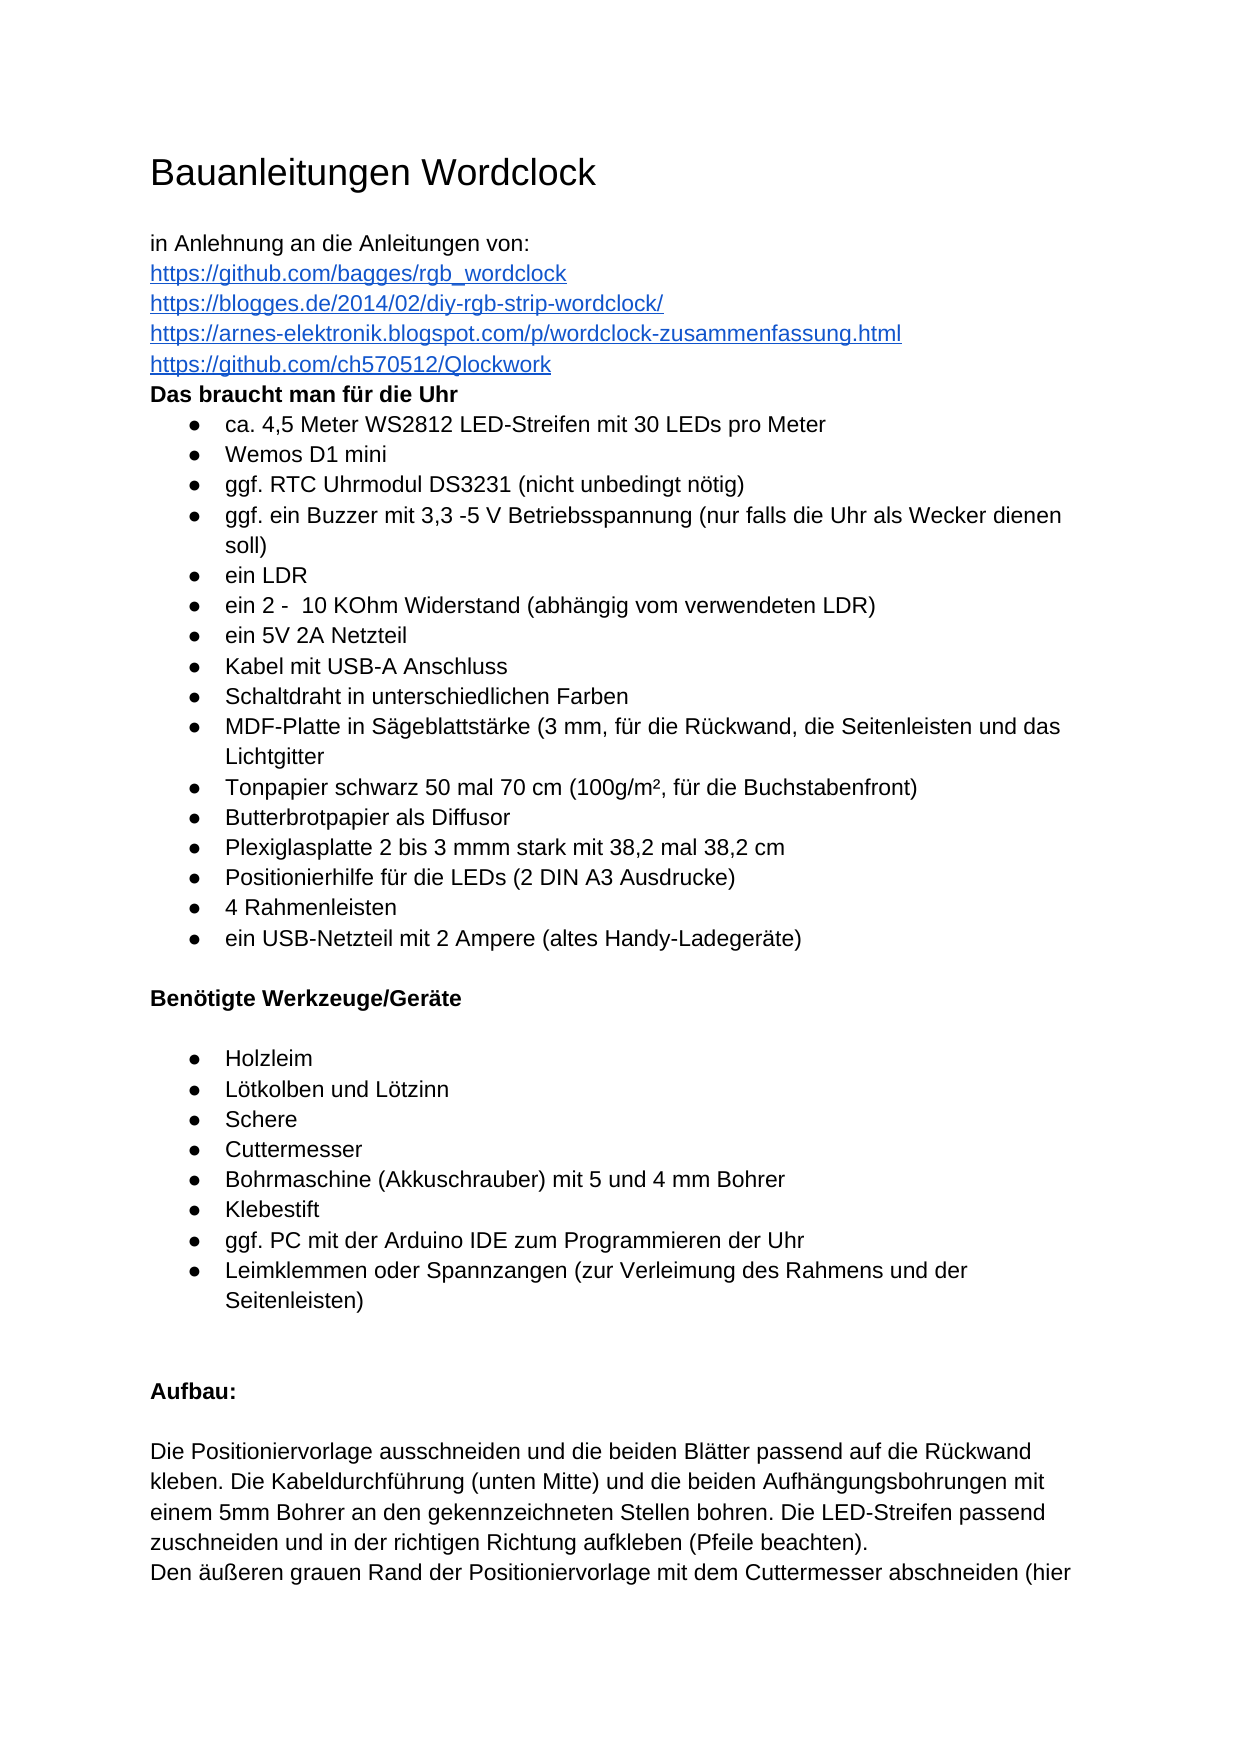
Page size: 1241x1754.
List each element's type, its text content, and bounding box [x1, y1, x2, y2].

list Bohrmaschine (Akkuschrauber) mit 5 und 4 mm Bohrer [187, 1166, 1090, 1193]
list ca. 4,5 Meter WS2812 LED-Streifen mit 30 LEDs pro Meter [187, 411, 1090, 437]
text https://blogges.de/2014/02/diy-rgb-strip-wordclock/ [150, 290, 1090, 317]
list MDF-Platte in Sägeblattstärke (3 mm, für die Rückwand, die Seitenleisten und das Lichtgitter [187, 713, 1090, 770]
list Leimklemmen oder Spannzangen (zur Verleimung des Rahmens und der Seitenleisten) [187, 1257, 1090, 1313]
text Das braucht man für die Uhr [150, 381, 1090, 407]
list ein 5V 2A Netzteil [187, 622, 1090, 649]
list Positionierhilfe für die LEDs (2 DIN A3 Ausdrucke) [187, 864, 1090, 891]
list Cuttermesser [187, 1136, 1090, 1162]
list Butterbrotpapier als Diffusor [187, 804, 1090, 830]
list Tonpapier schwarz 50 mal 70 cm (100g/m², für die Buchstabenfront) [187, 773, 1090, 800]
text https://github.com/ch570512/Qlockwork [150, 351, 1090, 377]
list Schere [187, 1106, 1090, 1132]
text Aufbau: [150, 1378, 1090, 1404]
list ein LDR [187, 562, 1090, 588]
list Wemos D1 mini [187, 441, 1090, 468]
list ggf. PC mit der Arduino IDE zum Programmieren der Uhr [187, 1227, 1090, 1253]
text in Anlehnung an die Anleitungen von: [150, 230, 1090, 256]
list ggf. ein Buzzer mit 3,3 -5 V Betriebsspannung (nur falls die Uhr als Wecker dienen soll) [187, 502, 1090, 558]
list Schaltdraht in unterschiedlichen Farben [187, 683, 1090, 709]
list Plexiglasplatte 2 bis 3 mmm stark mit 38,2 mal 38,2 cm [187, 834, 1090, 860]
list ein USB-Netzteil mit 2 Ampere (altes Handy-Ladegeräte) [187, 924, 1090, 951]
list ggf. RTC Uhrmodul DS3231 (nicht unbedingt nötig) [187, 471, 1090, 498]
list 4 Rahmenleisten [187, 894, 1090, 921]
text Den äußeren grauen Rand der Positioniervorlage mit dem Cuttermesser abschneiden (hier [150, 1559, 1090, 1585]
text https://github.com/bagges/rgb_wordclock [150, 260, 1090, 286]
text Bauanleitungen Wordclock [150, 150, 1090, 193]
list ein 2 - 10 KOhm Widerstand (abhängig vom verwendeten LDR) [187, 592, 1090, 619]
list Holzleim [187, 1045, 1090, 1072]
text https://arnes-elektronik.blogspot.com/p/wordclock-zusammenfassung.html [150, 320, 1090, 347]
text Benötigte Werkzeuge/Geräte [150, 985, 1090, 1011]
text Die Positioniervorlage ausschneiden und die beiden Blätter passend auf die Rückwand kleben. Die Kabeldurchführung (unten Mitte) und die beiden Aufhängungsbohrungen mit einem 5mm Bohrer an den gekennzeichneten Stellen bohren. Die LED-Streifen passend zuschneiden und in der richtigen Richtung aufkleben (Pfeile beachten). [150, 1438, 1090, 1555]
list Lötkolben und Lötzinn [187, 1076, 1090, 1102]
list Klebestift [187, 1196, 1090, 1223]
list Kabel mit USB-A Anschluss [187, 653, 1090, 679]
